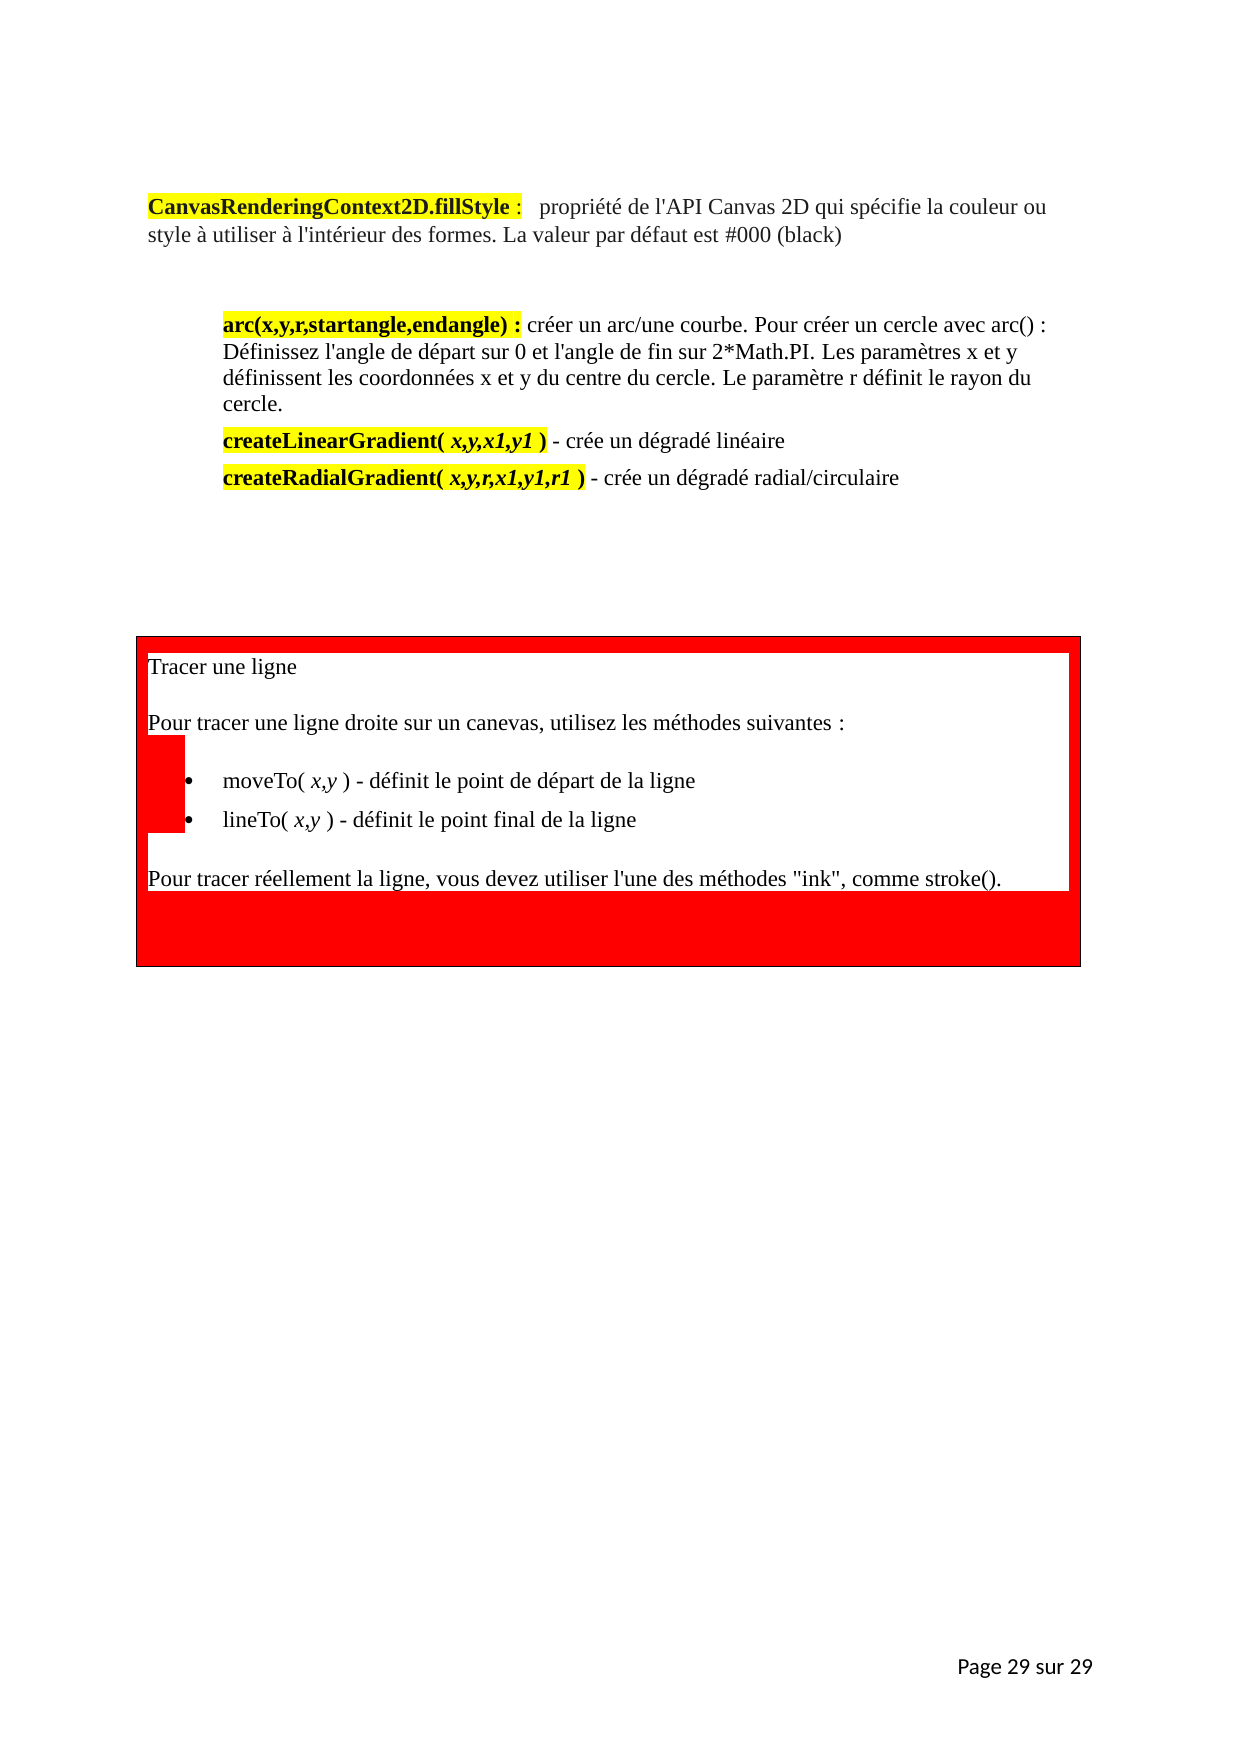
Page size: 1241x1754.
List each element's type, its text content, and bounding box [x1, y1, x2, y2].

text createRadialGradient( x,y,r,x1,y1,r1 ) - crée un dégradé radial/circulaire [223, 464, 1093, 490]
text CanvasRenderingContext2D.fillStyle : propriété de l'API Canvas 2D qui spécifie la couleur ou style à utiliser à l'intérieur des formes. La valeur par défaut est #000 (black) [148, 193, 1093, 247]
table_header Tracer une ligne Pour tracer une ligne droite sur un canevas, utilisez les méthodes suivantes : moveTo( x,y ) - définit le point de départ de la ligne lineTo( x,y ) - définit le point final de la ligne Pour tracer réellement la ligne, vous devez utiliser l'une des méthodes "ink", comme stroke(). [137, 637, 1080, 966]
text createLinearGradient( x,y,x1,y1 ) - crée un dégradé linéaire [223, 427, 1093, 453]
text arc(x,y,r,startangle,endangle) : créer un arc/une courbe. Pour créer un cercle avec arc() : Définissez l'angle de départ sur 0 et l'angle de fin sur 2*Math.PI. Les paramètres x et y définissent les coordonnées x et y du centre du cercle. Le paramètre r définit le rayon du cercle. [223, 311, 1093, 417]
